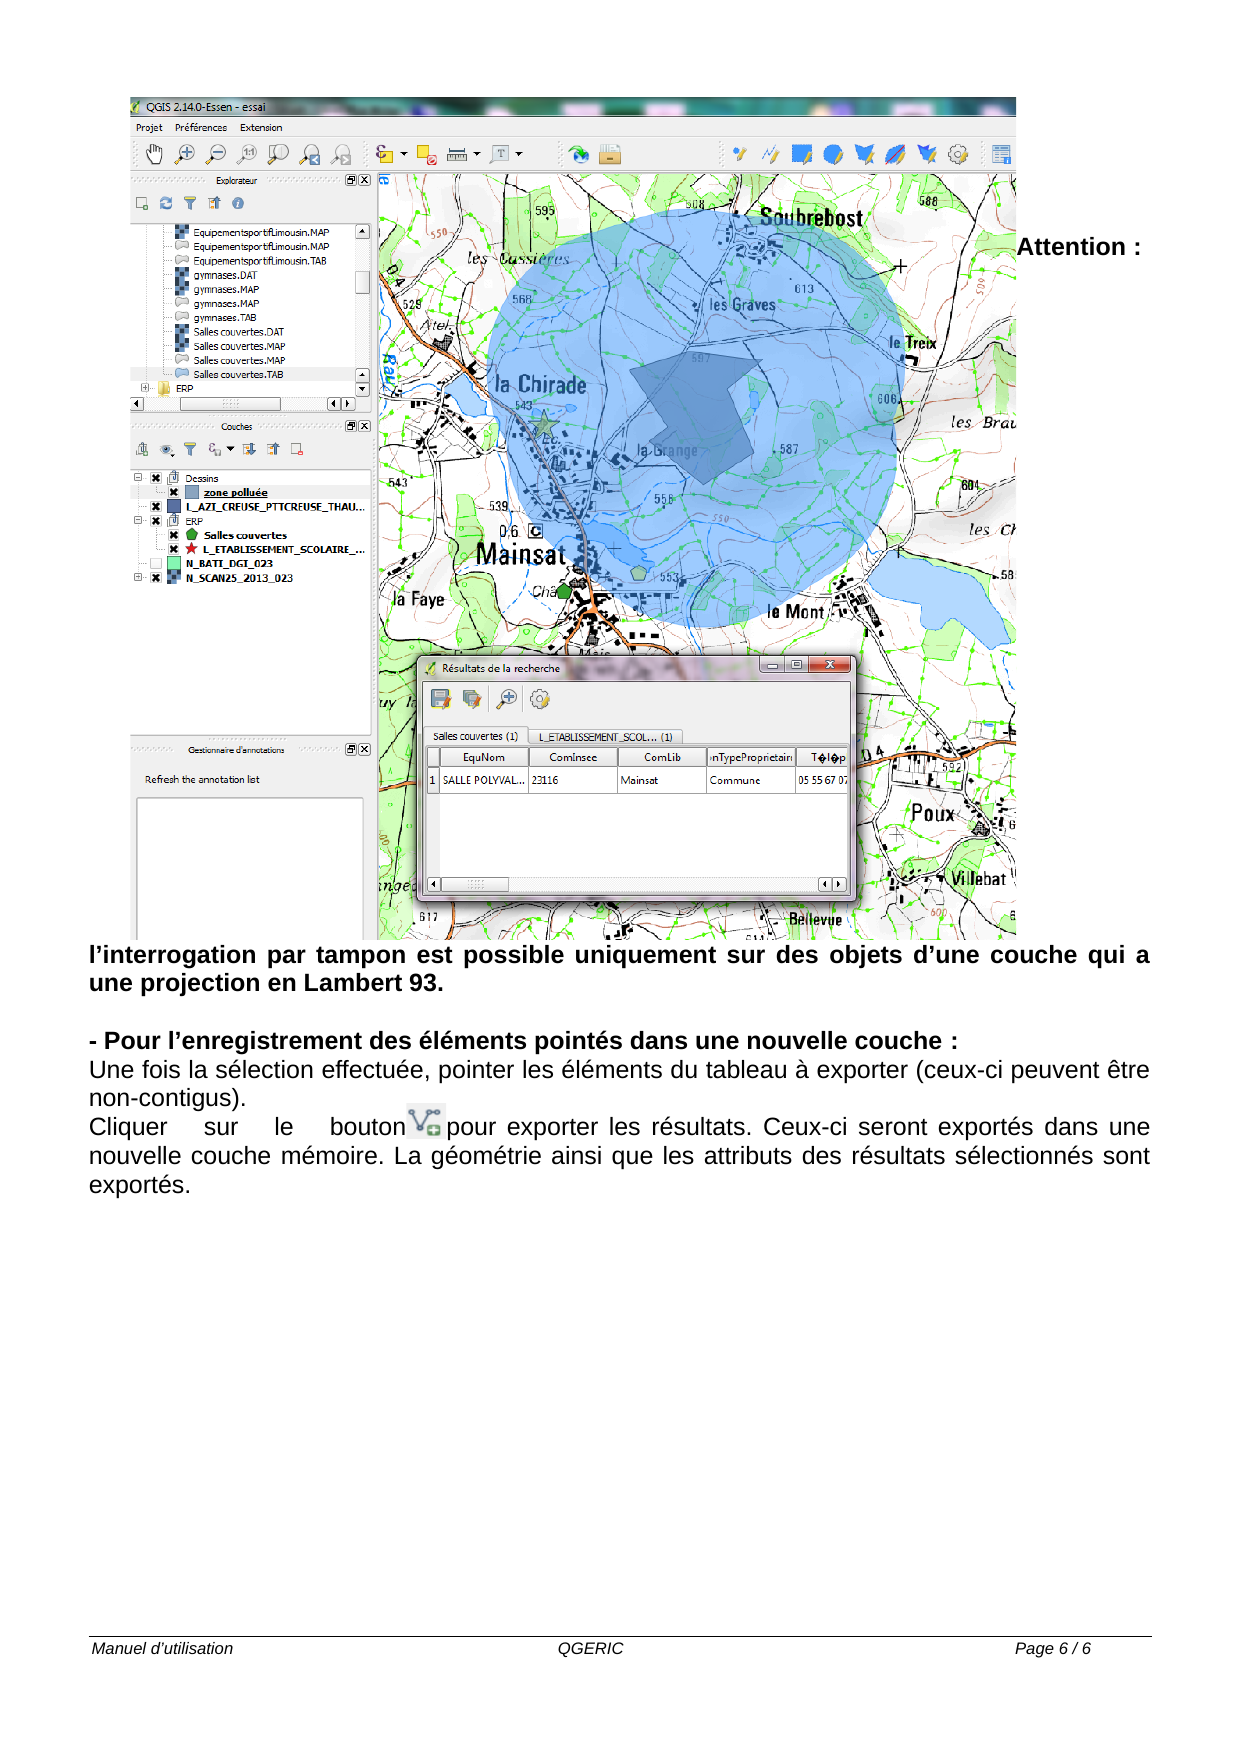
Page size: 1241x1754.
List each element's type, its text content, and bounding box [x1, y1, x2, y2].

text Attention : l’interrogation par tampon est possible uniquement sur des objets d’une couche qui a une projection en Lambert 93. [88, 232, 1152, 997]
text - Pour l’enregistrement des éléments pointés dans une nouvelle couche : [88, 1026, 1152, 1055]
text Une fois la sélection effectuée, pointer les éléments du tableau à exporter (ceux-ci peuvent être non-contigus). Cliquer sur le bouton pour exporter les résultats. Ceux-ci seront exportés dans une nouvelle couche mémoire. La géométrie ainsi que les attributs des résultats sélectionnés sont exportés. [88, 1055, 1152, 1198]
picture [130, 97, 1017, 940]
